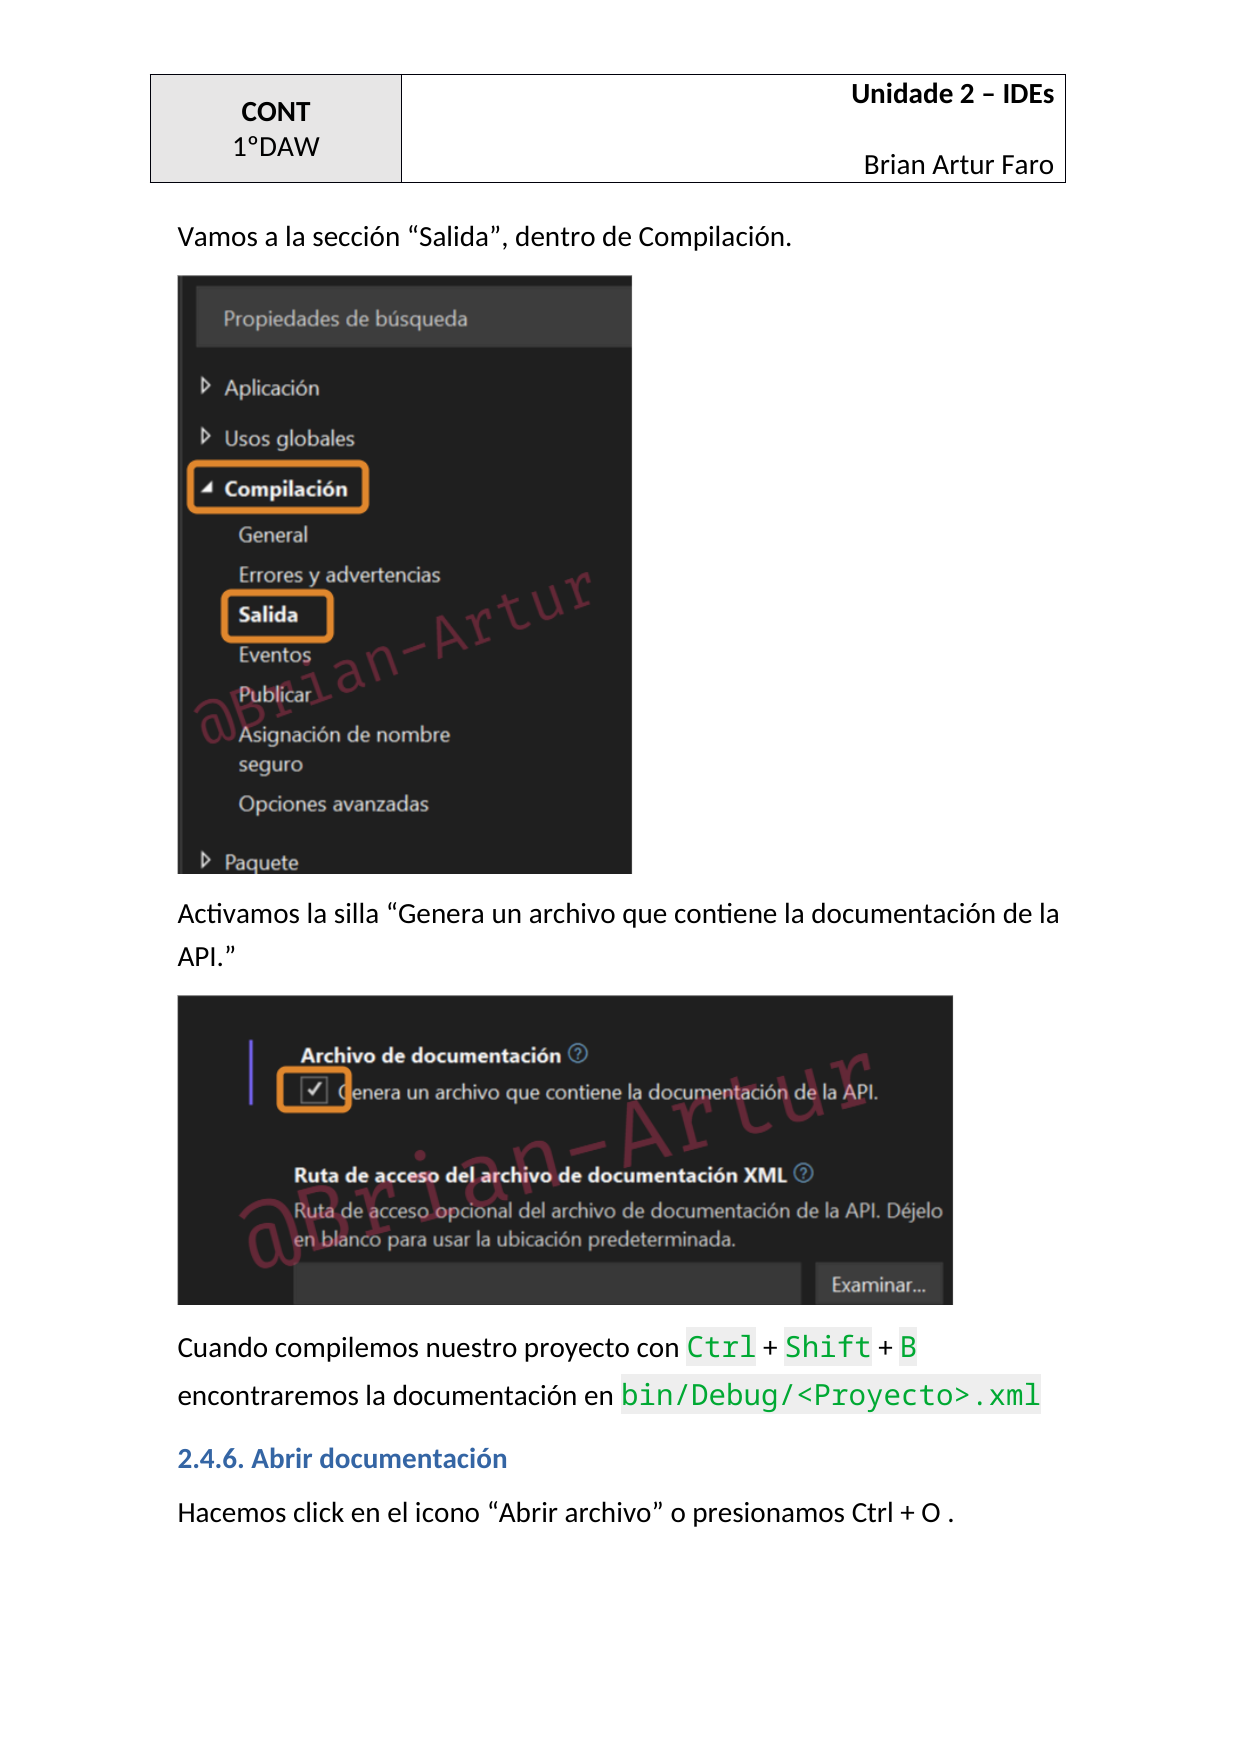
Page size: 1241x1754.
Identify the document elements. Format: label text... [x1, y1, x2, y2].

text Activamos la silla “Genera un archivo que contiene la documentación de la API.” [177, 896, 1063, 974]
text Vamos a la sección “Salida”, dentro de Compilación. [177, 218, 1063, 254]
picture [177, 275, 633, 874]
text Cuando compilemos nuestro proyecto con Ctrl + Shift + B encontraremos la documentación en bin/Debug/<Proyecto>.xml [177, 1327, 1063, 1414]
text 2.4.6. Abrir documentación [177, 1441, 1063, 1476]
text Hacemos click en el icono “Abrir archivo” o presionamos Ctrl + O . [177, 1494, 1063, 1529]
picture [177, 995, 954, 1305]
